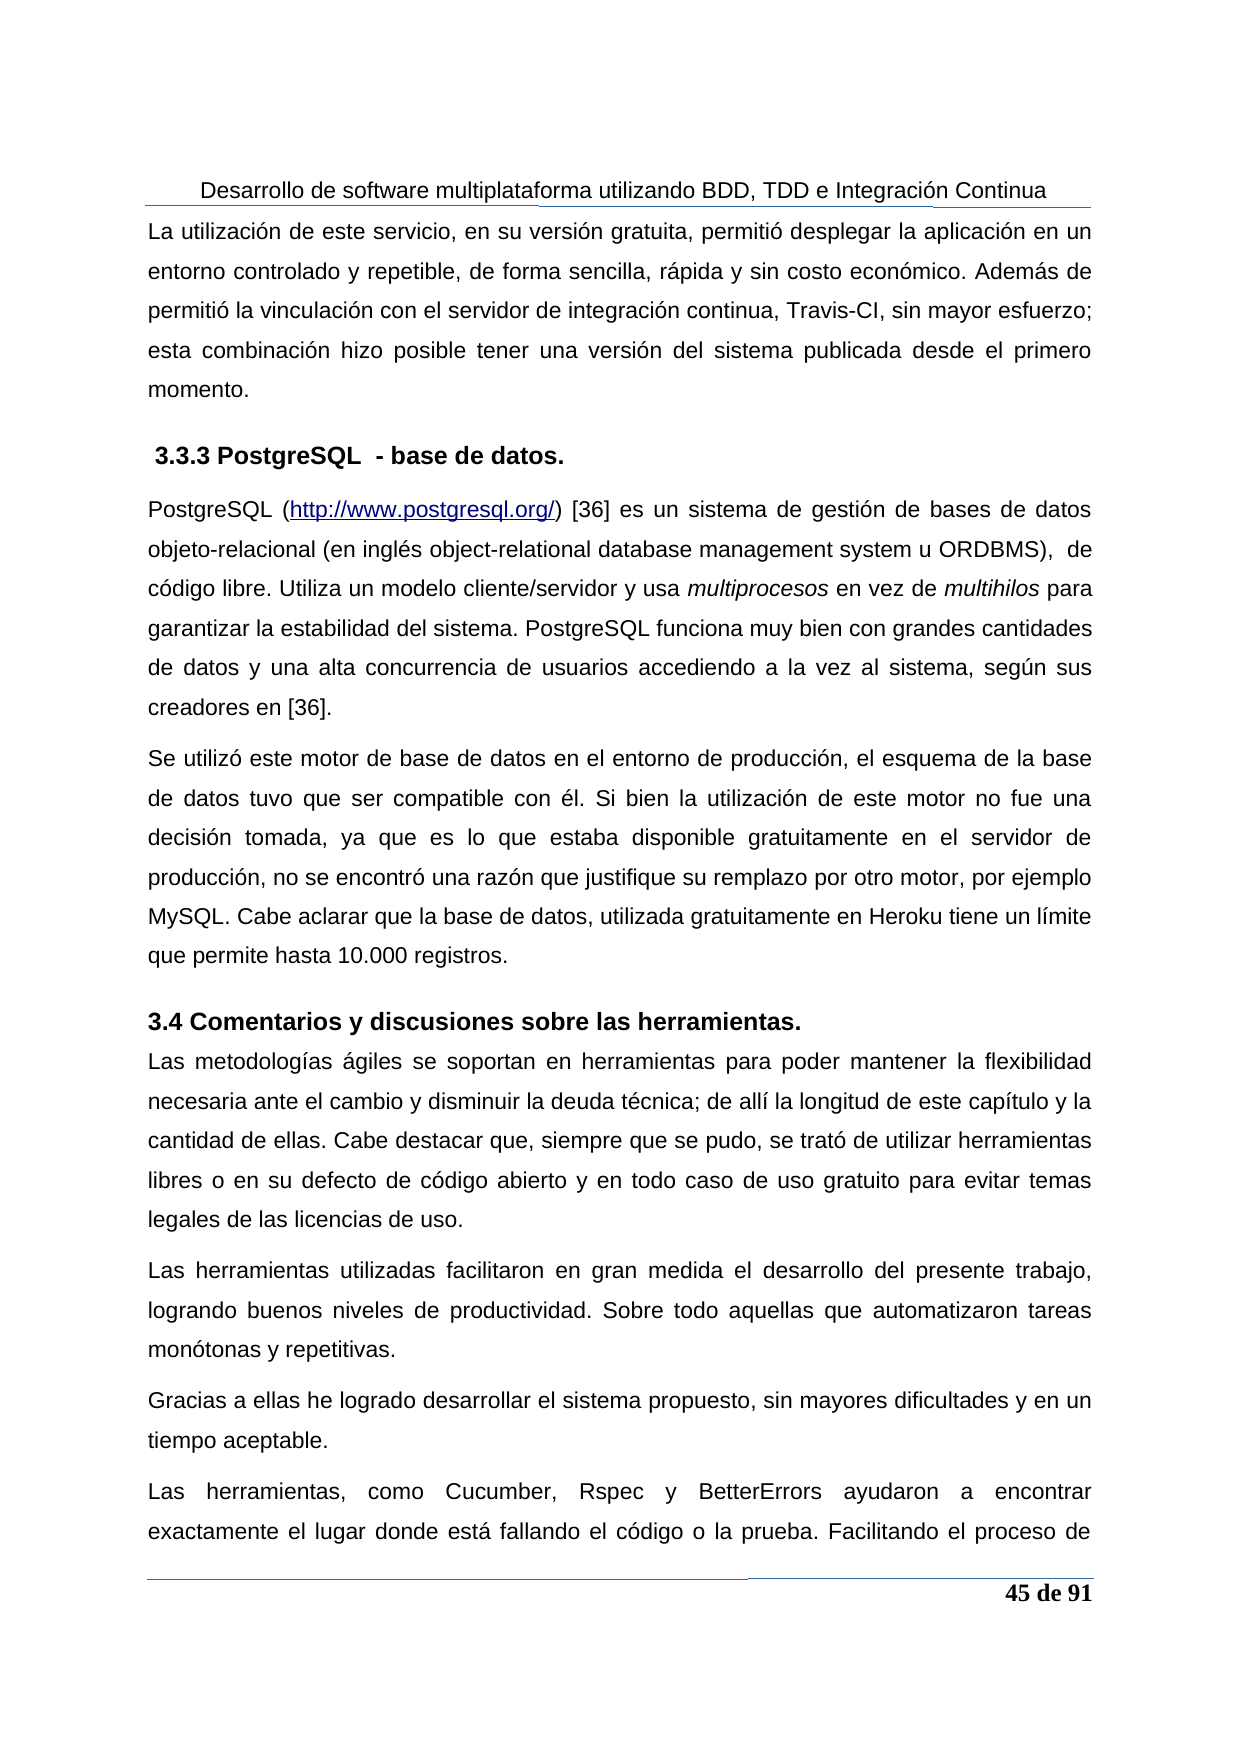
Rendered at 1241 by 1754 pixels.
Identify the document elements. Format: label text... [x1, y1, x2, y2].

text PostgreSQL (http://www.postgresql.org/) [36] es un sistema de gestión de bases de datos objeto-relacional (en inglés object-relational database management system u ORDBMS), de código libre. Utiliza un modelo cliente/servidor y usa multiprocesos en vez de multihilos para garantizar la estabilidad del sistema. PostgreSQL funciona muy bien con grandes cantidades de datos y una alta concurrencia de usuarios accediendo a la vez al sistema, según sus creadores en [36]. [148, 496, 1093, 720]
text Gracias a ellas he logrado desarrollar el sistema propuesto, sin mayores dificultades y en un tiempo aceptable. [148, 1387, 1093, 1453]
text Las herramientas, como Cucumber, Rspec y BetterErrors ayudaron a encontrar exactamente el lugar donde está fallando el código o la prueba. Facilitando el proceso de [148, 1478, 1093, 1544]
text La utilización de este servicio, en su versión gratuita, permitió desplegar la aplicación en un entorno controlado y repetible, de forma sencilla, rápida y sin costo económico. Además de permitió la vinculación con el servidor de integración continua, Travis-CI, sin mayor esfuerzo; esta combinación hizo posible tener una versión del sistema publicada desde el primero momento. [148, 218, 1093, 403]
text Las metodologías ágiles se soportan en herramientas para poder mantener la flexibilidad necesaria ante el cambio y disminuir la deuda técnica; de allí la longitud de este capítulo y la cantidad de ellas. Cabe destacar que, siempre que se pudo, se trató de utilizar herramientas libres o en su defecto de código abierto y en todo caso de uso gratuito para evitar temas legales de las licencias de uso. [148, 1048, 1093, 1232]
text Las herramientas utilizadas facilitaron en gran medida el desarrollo del presente trabajo, logrando buenos niveles de productividad. Sobre todo aquellas que automatizaron tareas monótonas y repetitivas. [148, 1257, 1093, 1363]
subtitle 3.3.3 PostgreSQL - base de datos. [148, 441, 1093, 469]
text Se utilizó este motor de base de datos en el entorno de producción, el esquema de la base de datos tuvo que ser compatible con él. Si bien la utilización de este motor no fue una decisión tomada, ya que es lo que estaba disponible gratuitamente en el servidor de producción, no se encontró una razón que justifique su remplazo por otro motor, por ejemplo MySQL. Cabe aclarar que la base de datos, utilizada gratuitamente en Heroku tiene un límite que permite hasta 10.000 registros. [148, 745, 1093, 969]
subtitle 3.4 Comentarios y discusiones sobre las herramientas. [148, 1007, 1093, 1036]
